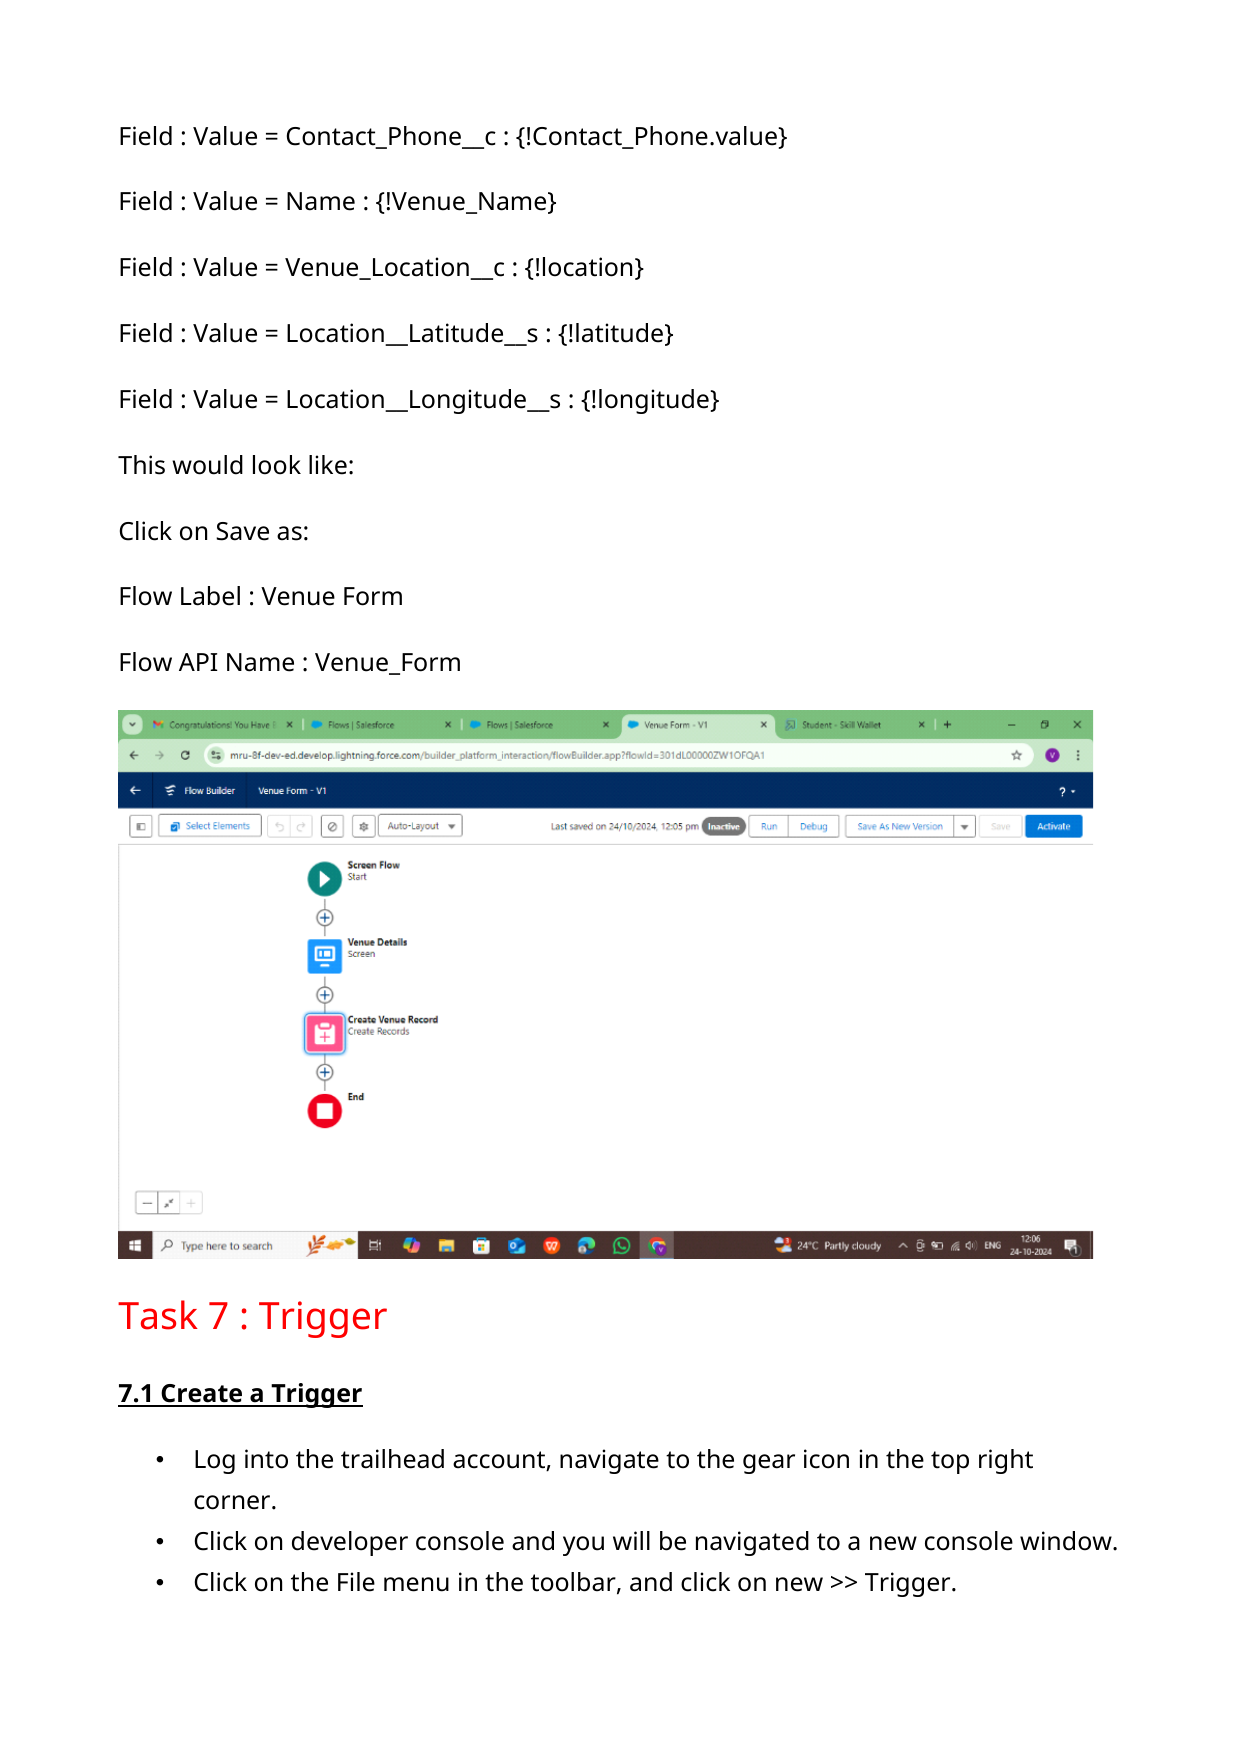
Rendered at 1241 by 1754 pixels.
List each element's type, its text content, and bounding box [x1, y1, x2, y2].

text This would look like: [118, 447, 1122, 481]
text Field : Value = Location__Longitude__s : {!longitude} [118, 381, 1122, 416]
text Flow API Name : Venue_Form [118, 645, 1122, 679]
text Click on Save as: [118, 513, 1122, 547]
text Task 7 : Trigger [118, 1289, 1122, 1341]
text Field : Value = Location__Latitude__s : {!latitude} [118, 316, 1122, 350]
text Flow Label : Venue Form [118, 579, 1122, 613]
text Field : Value = Venue_Location__c : {!location} [118, 250, 1122, 284]
text 7.1 Create a Trigger [118, 1376, 1122, 1410]
text Field : Value = Contact_Phone__c : {!Contact_Phone.value} [118, 118, 1122, 152]
list Log into the trailhead account, navigate to the gear icon in the top right corner. [156, 1442, 1122, 1517]
list Click on the File menu in the toolbar, and click on new >> Trigger. [156, 1564, 1122, 1598]
list Click on developer console and you will be navigated to a new console window. [156, 1523, 1122, 1557]
text Field : Value = Name : {!Venue_Name} [118, 184, 1122, 218]
